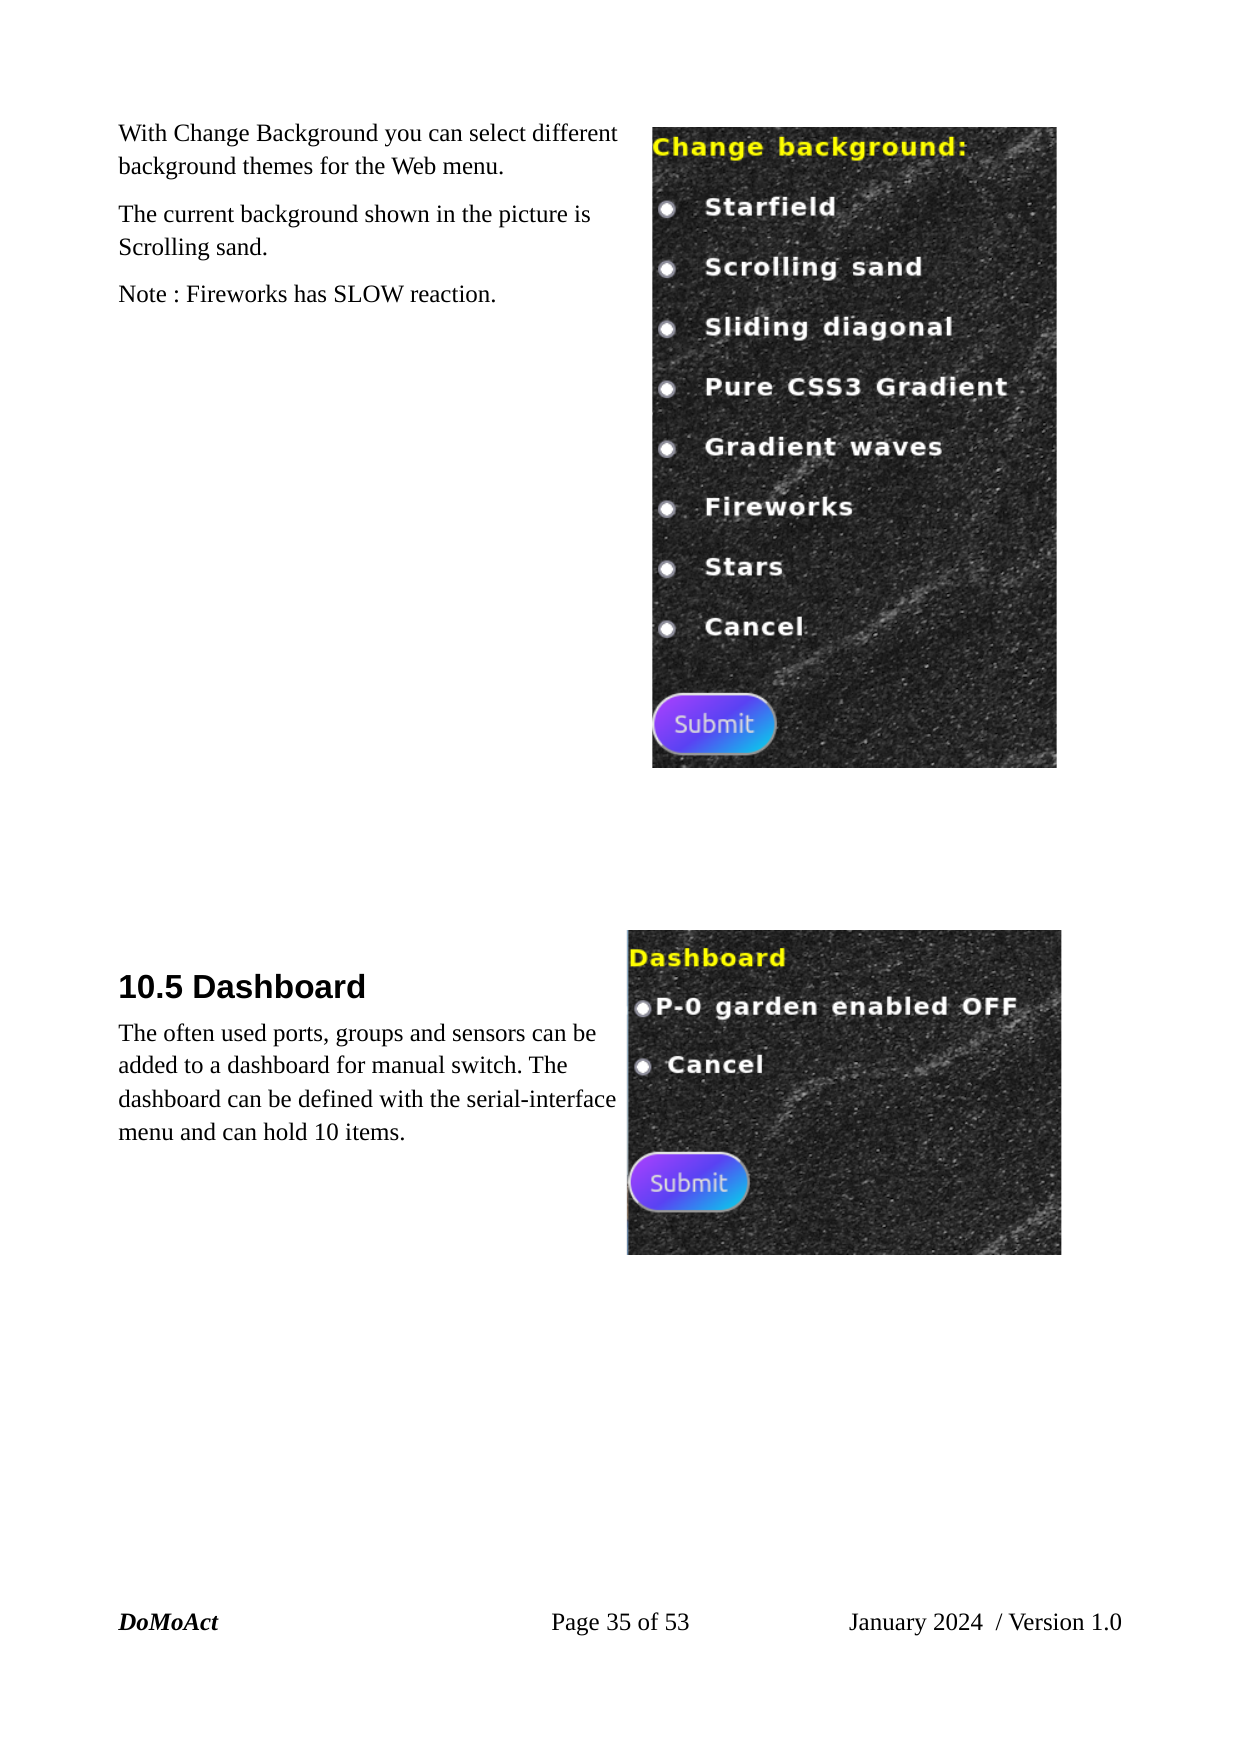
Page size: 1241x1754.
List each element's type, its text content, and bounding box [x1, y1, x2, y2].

text [1057, 279, 1122, 308]
text [1062, 1018, 1122, 1145]
text With Change Background you can select different background themes for the Web menu. [118, 118, 1122, 180]
subtitle 10.5 Dashboard [118, 967, 626, 1005]
text [1057, 199, 1122, 261]
text Note : Fireworks has SLOW reaction. [118, 279, 652, 308]
picture [626, 930, 1062, 1255]
picture [652, 127, 1057, 768]
text The current background shown in the picture is Scrolling sand. [118, 199, 652, 261]
text The often used ports, groups and sensors can be added to a dashboard for manual switch. The dashboard can be defined with the serial-interface menu and can hold 10 items. [118, 1018, 626, 1145]
subtitle [1062, 967, 1122, 1005]
